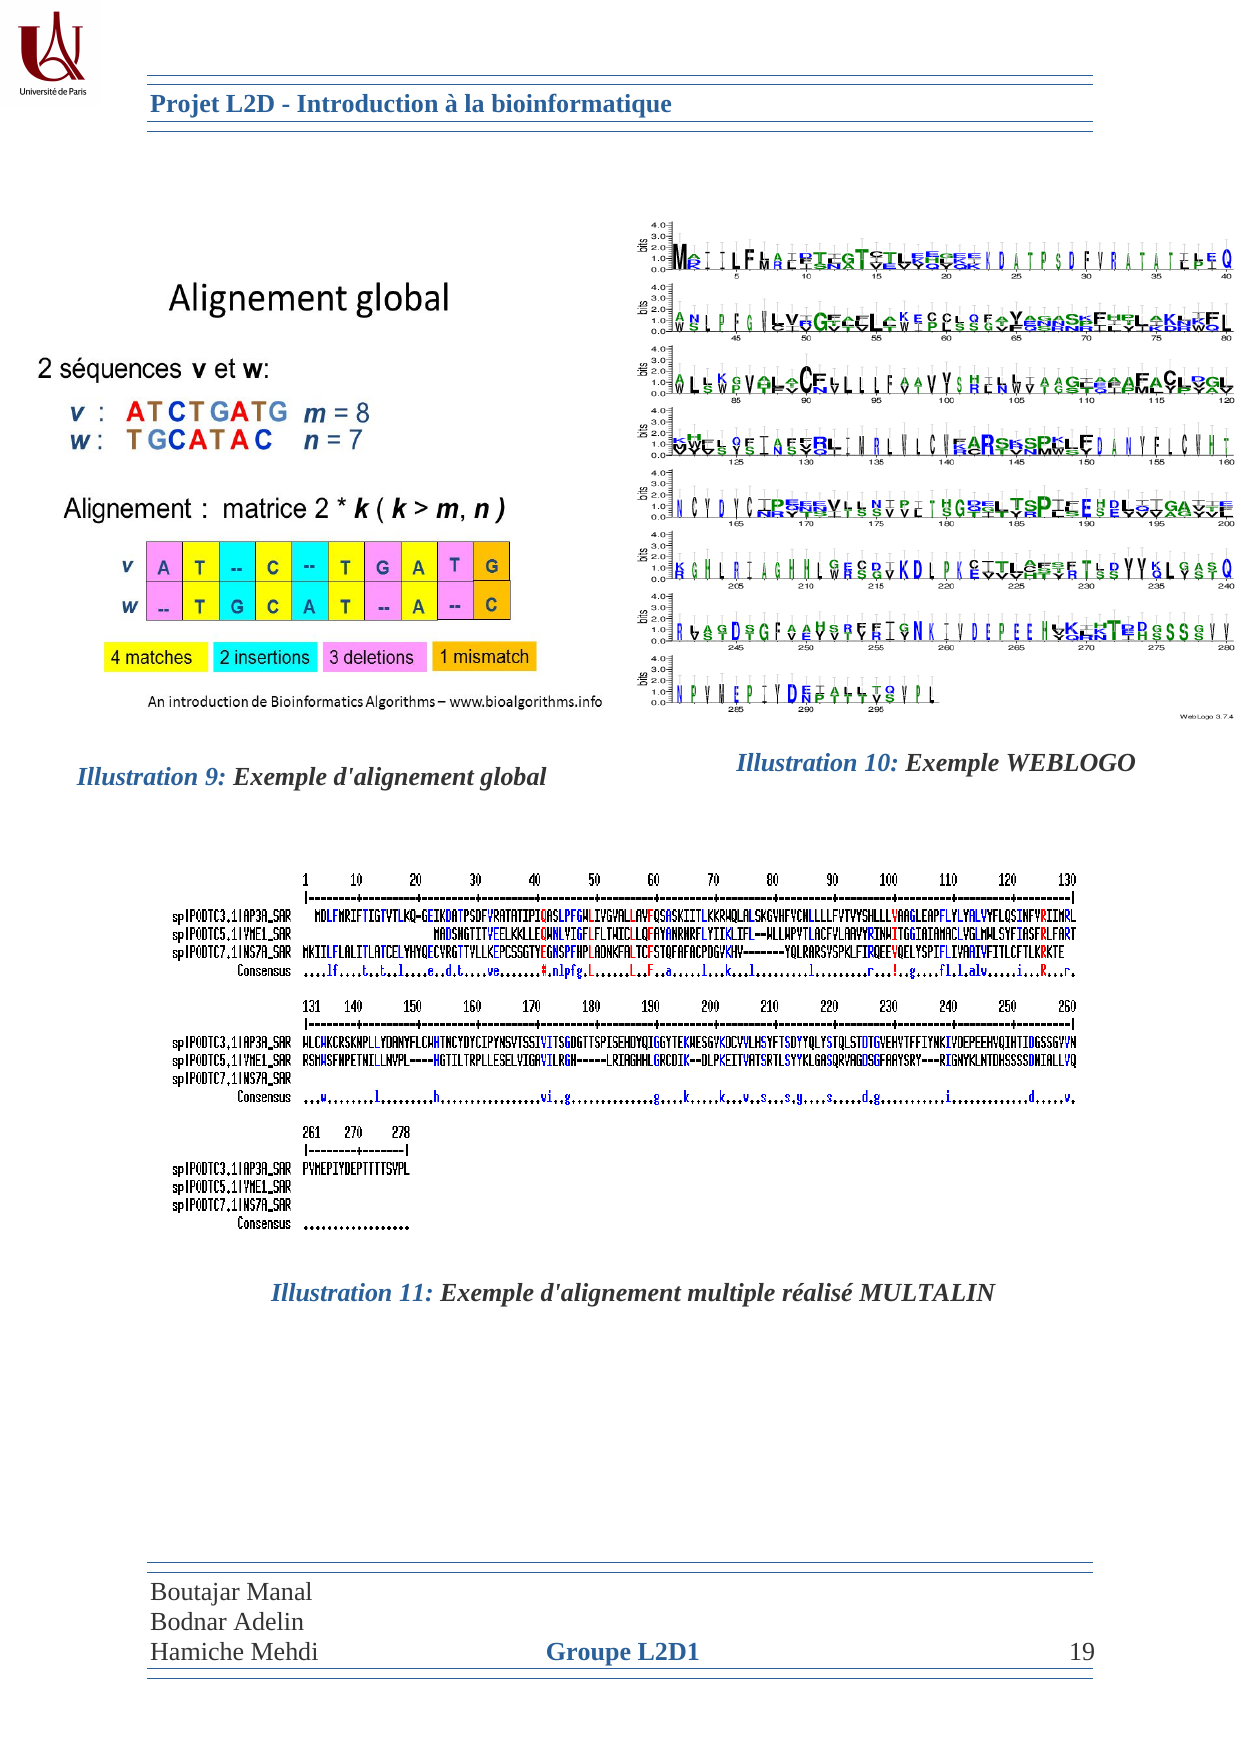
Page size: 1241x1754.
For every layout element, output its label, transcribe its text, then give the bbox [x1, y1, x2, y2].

text Illustration 10: Exemple WEBLOGO [632, 720, 1240, 777]
picture [172, 871, 1094, 1250]
picture [0, 229, 624, 733]
text Illustration 11: Exemple d'alignement multiple réalisé MULTALIN [173, 1250, 1093, 1307]
picture [631, 216, 1241, 720]
text Illustration 9: Exemple d'alignement global [0, 733, 623, 791]
picture [0, 0, 101, 107]
